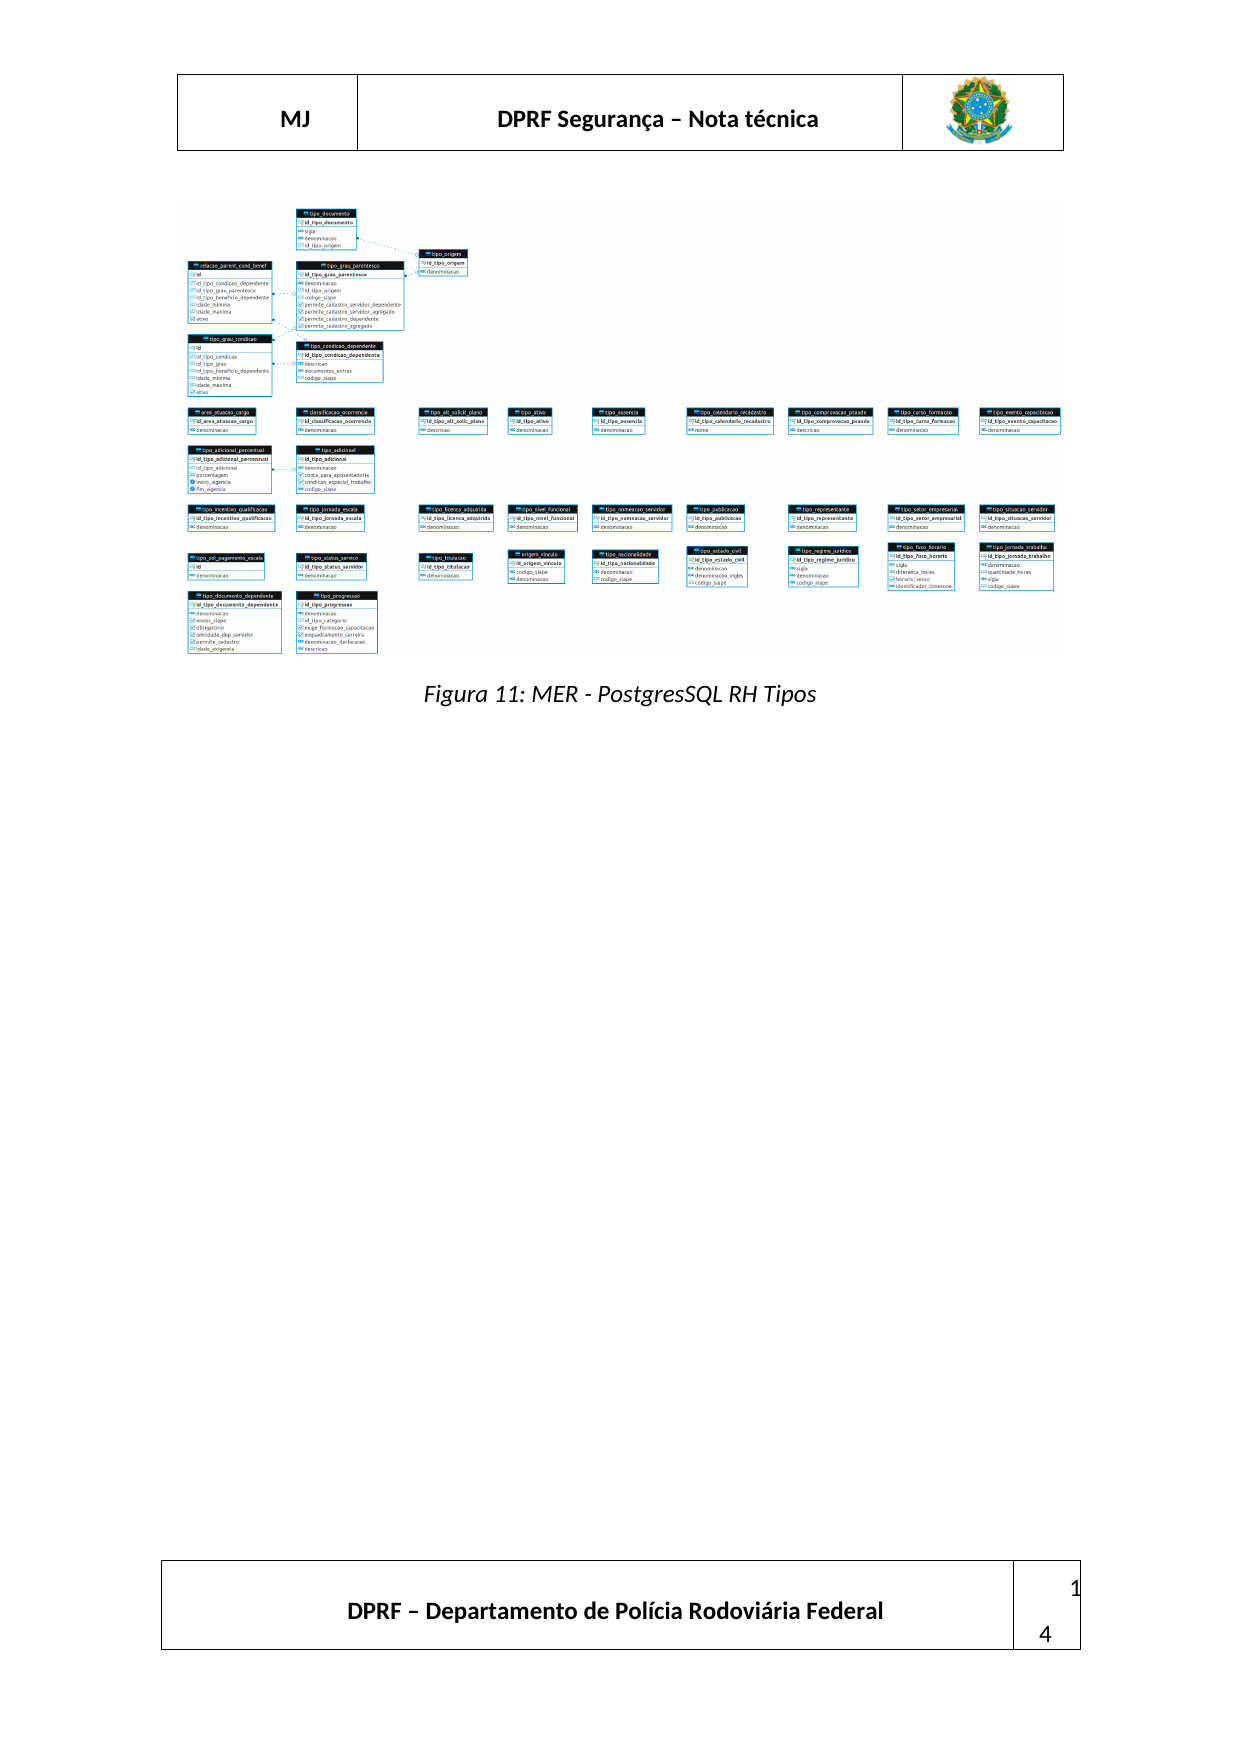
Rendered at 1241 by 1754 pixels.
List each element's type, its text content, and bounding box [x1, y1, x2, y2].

text Figura 11: MER - PostgresSQL RH Tipos [177, 657, 1063, 708]
picture [944, 75, 1020, 149]
picture [177, 198, 1063, 657]
